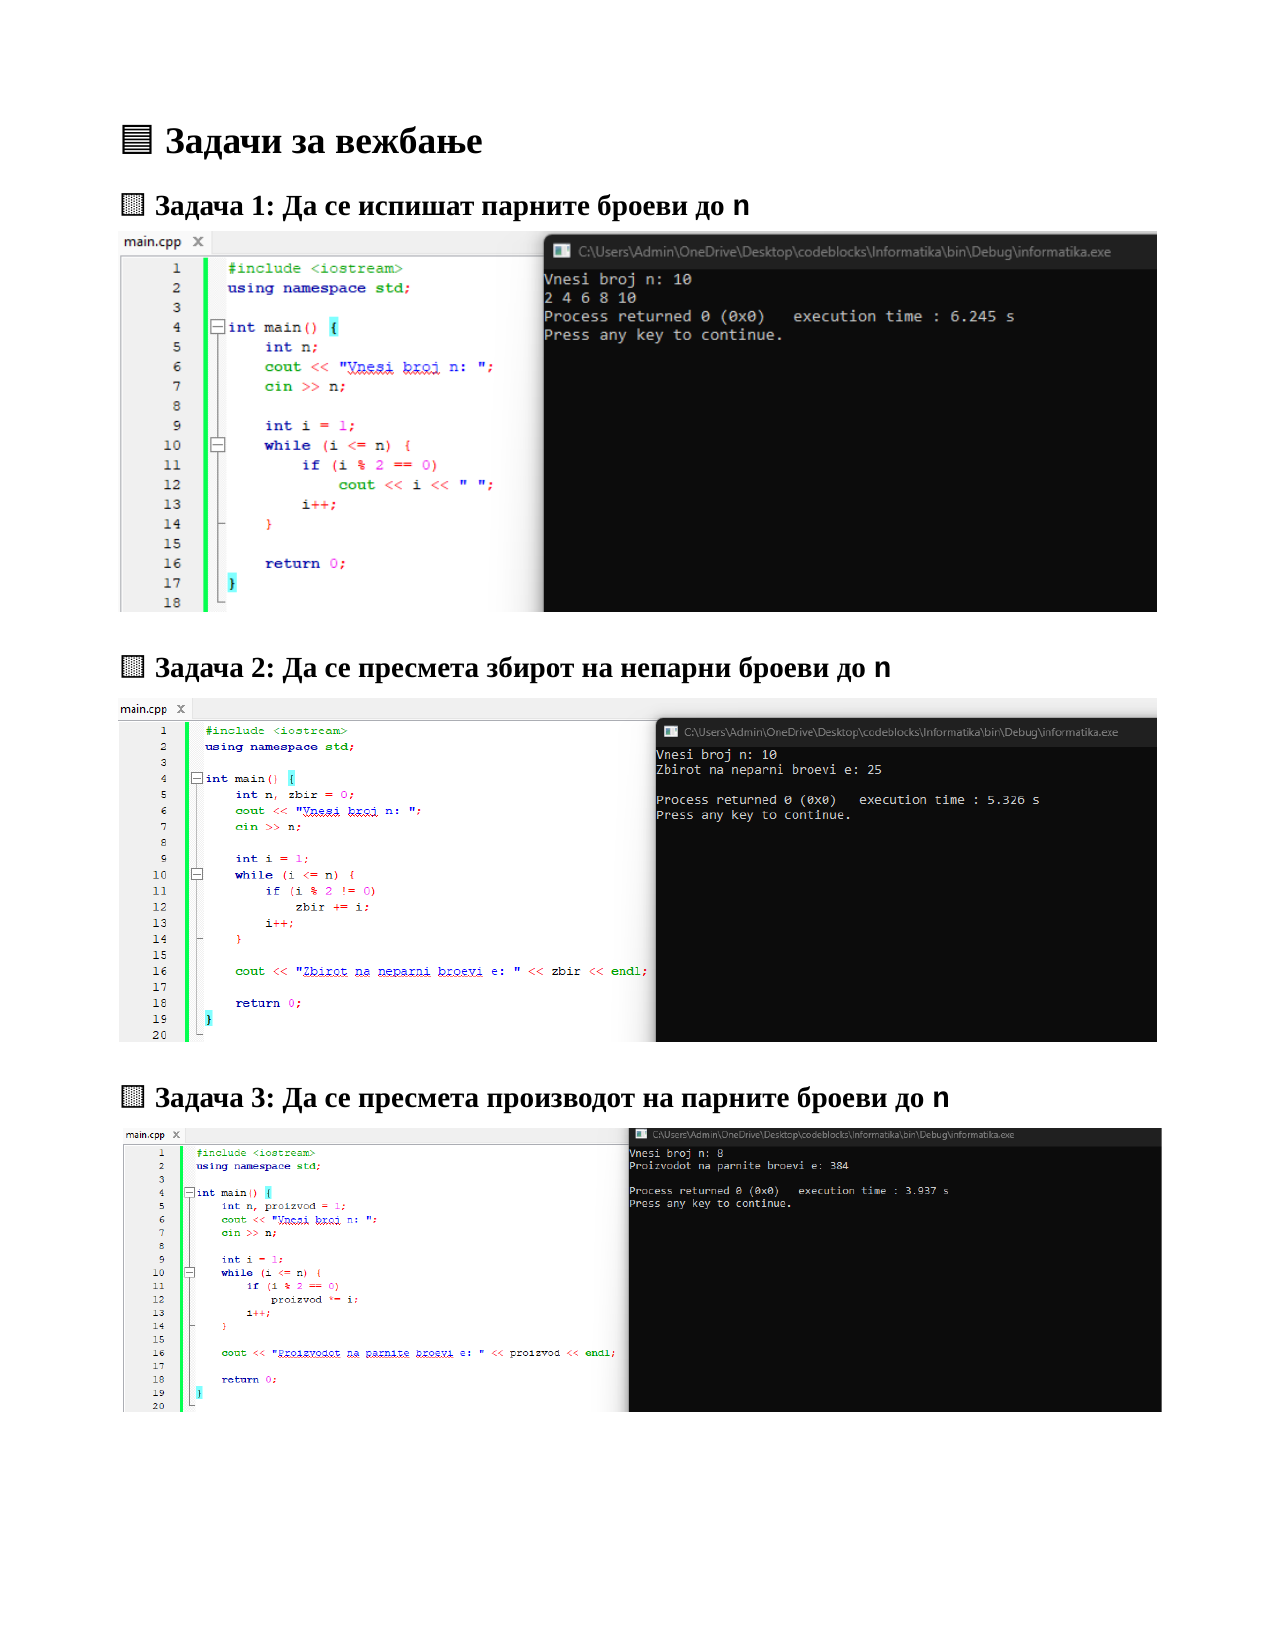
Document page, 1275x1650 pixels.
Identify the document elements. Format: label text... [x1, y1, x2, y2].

subtitle 🟨 Задача 1: Да се испишат парните броеви до n [118, 188, 1157, 224]
picture [118, 231, 1157, 612]
subtitle 🟨 Задача 3: Да се пресмета производот на парните броеви до n [118, 1080, 1157, 1116]
subtitle 🟦 Задачи за вежбање [118, 118, 1157, 161]
subtitle 🟨 Задача 2: Да се пресмета збирот на непарни броеви до n [118, 650, 1157, 686]
picture [123, 1128, 1162, 1412]
picture [118, 698, 1157, 1042]
